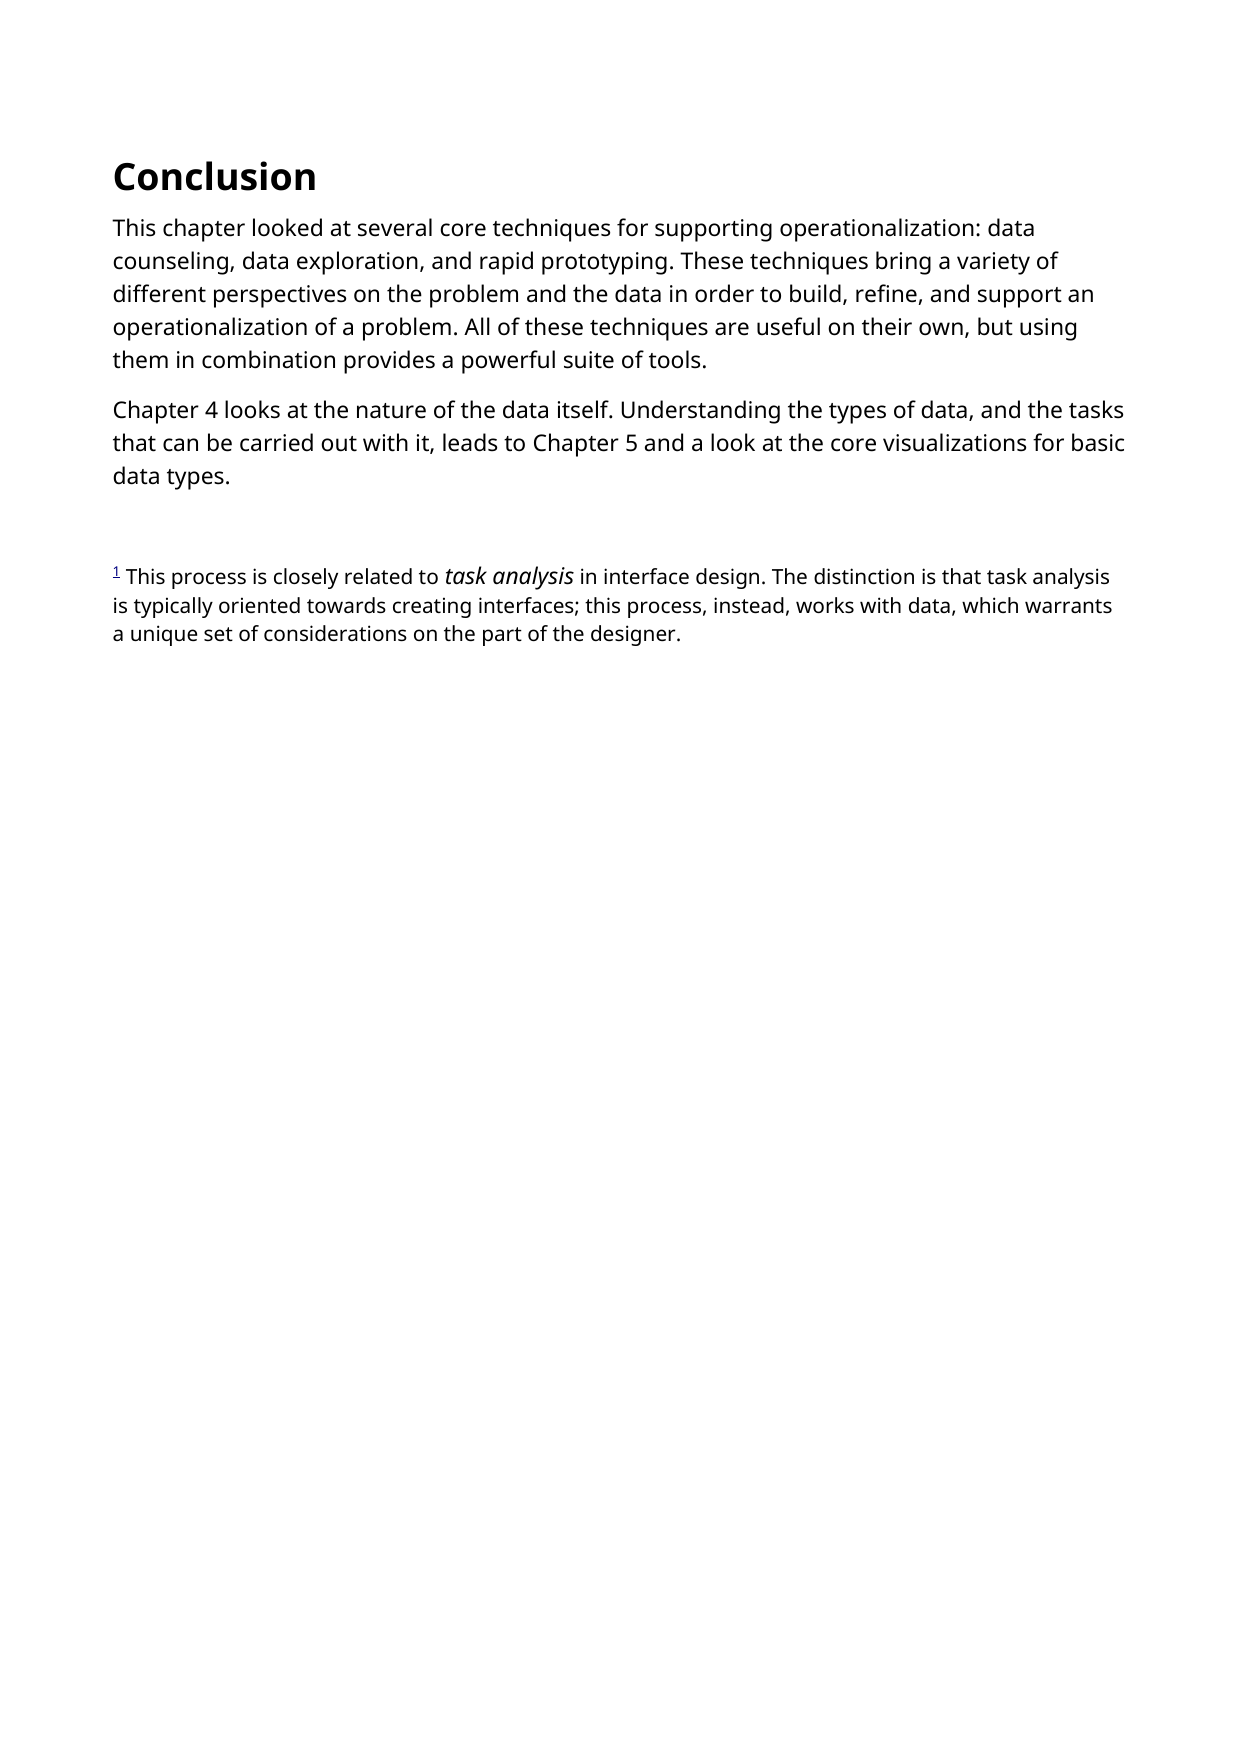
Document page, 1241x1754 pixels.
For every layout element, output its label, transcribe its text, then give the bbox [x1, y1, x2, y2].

text Chapter 4 looks at the nature of the data itself. Understanding the types of data, and the tasks that can be carried out with it, leads to Chapter 5 and a look at the core visualizations for basic data types. [112, 394, 1128, 491]
text 1 This process is closely related to task analysis in interface design. The distinction is that task analysis is typically oriented towards creating interfaces; this process, instead, works with data, which warrants a unique set of considerations on the part of the designer. [112, 559, 1128, 648]
subtitle Conclusion [112, 150, 1128, 201]
text This chapter looked at several core techniques for supporting operationalization: data counseling, data exploration, and rapid prototyping. These techniques bring a variety of different perspectives on the problem and the data in order to build, refine, and support an operationalization of a problem. All of these techniques are useful on their own, but using them in combination provides a powerful suite of tools. [112, 211, 1128, 375]
